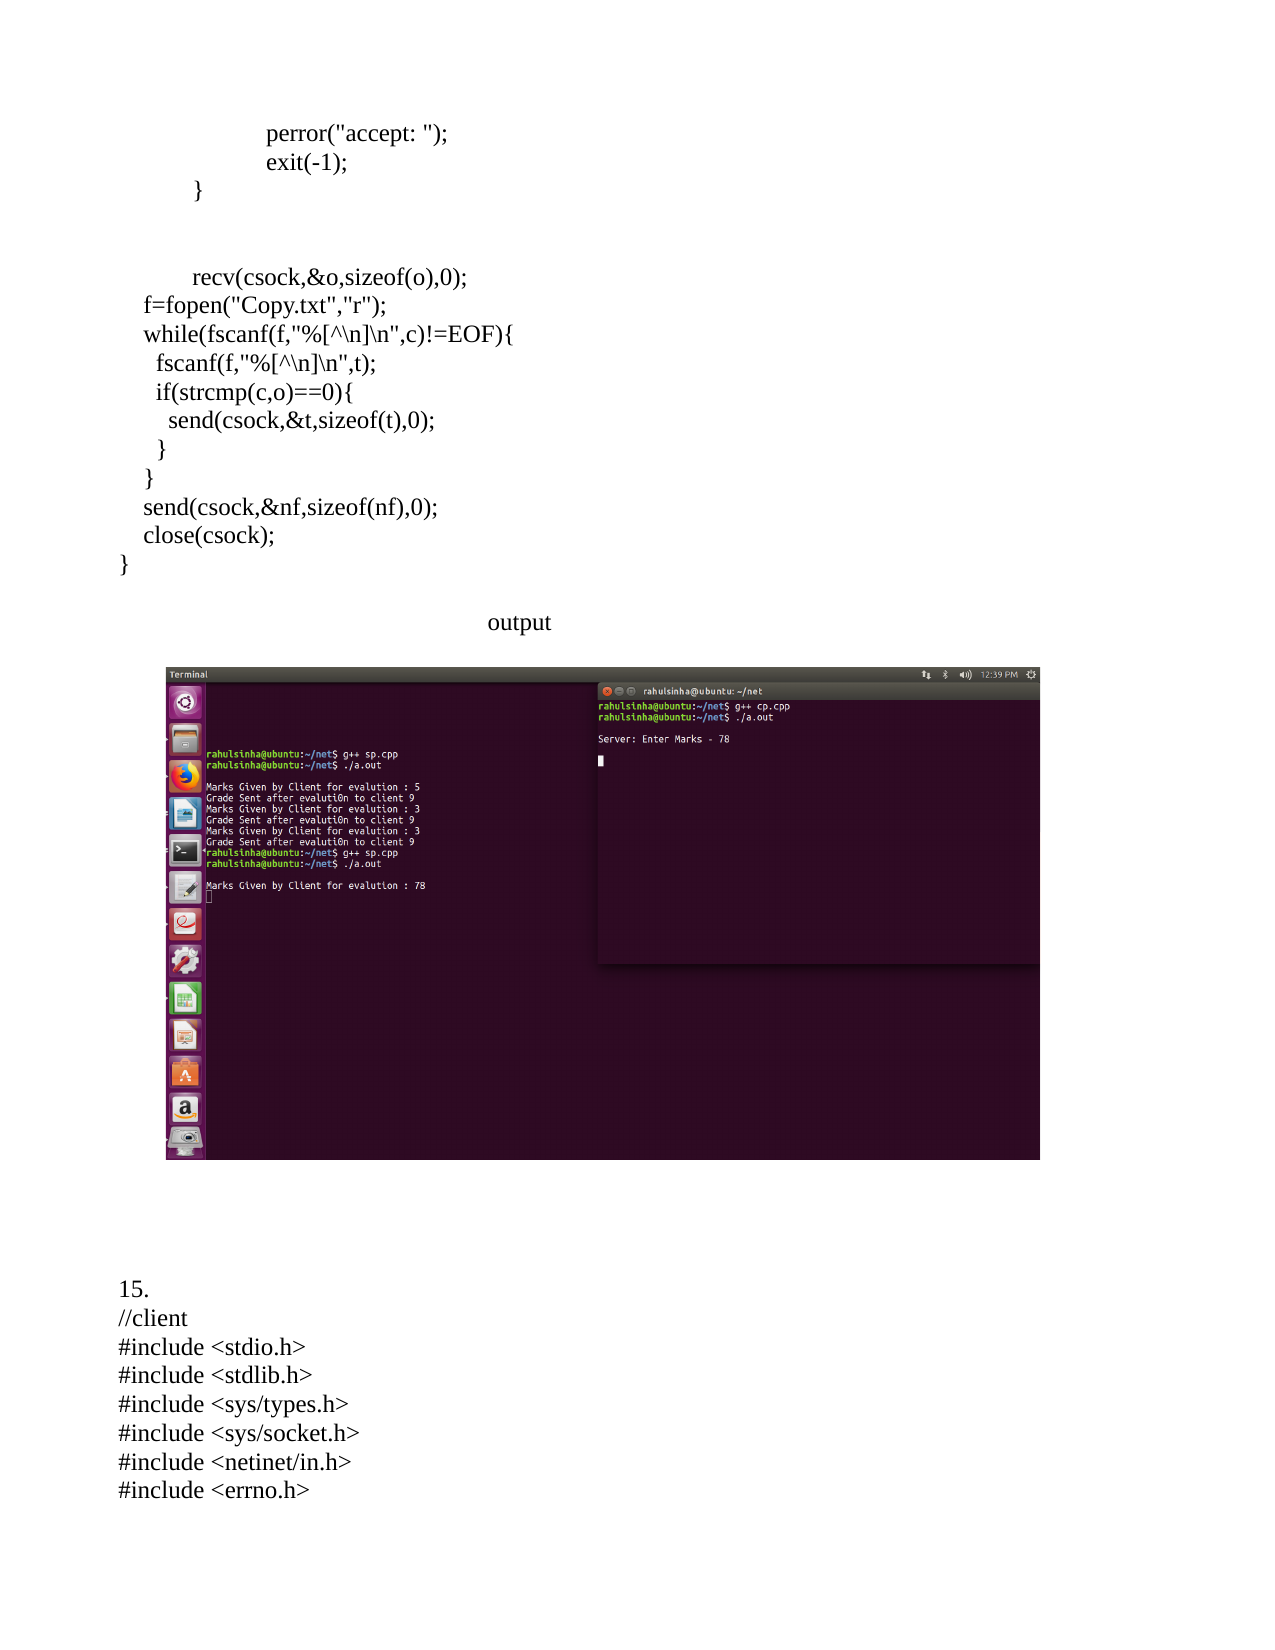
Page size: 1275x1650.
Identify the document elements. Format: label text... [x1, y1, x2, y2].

text #include <stdio.h> [118, 1332, 1157, 1360]
text send(csock,&nf,sizeof(nf),0); [118, 492, 1157, 521]
text } [118, 549, 1157, 578]
text fscanf(f,"%[^\n]\n",t); [118, 348, 1157, 377]
text while(fscanf(f,"%[^\n]\n",c)!=EOF){ [118, 319, 1157, 348]
text #include <sys/types.h> [118, 1389, 1157, 1418]
text 15. [118, 1274, 1157, 1303]
text if(strcmp(c,o)==0){ [118, 377, 1157, 406]
text #include <netinet/in.h> [118, 1447, 1157, 1475]
text #include <sys/socket.h> [118, 1418, 1157, 1447]
text //client [118, 1303, 1157, 1332]
text perror("accept: "); [118, 118, 1157, 147]
text close(csock); [118, 521, 1157, 549]
text recv(csock,&o,sizeof(o),0); [118, 262, 1157, 291]
text } [118, 176, 1157, 204]
text exit(-1); [118, 147, 1157, 176]
picture [165, 667, 1041, 1160]
text output [118, 607, 1157, 636]
text } [118, 463, 1157, 492]
text } [118, 434, 1157, 463]
text f=fopen("Copy.txt","r"); [118, 291, 1157, 319]
text #include <errno.h> [118, 1475, 1157, 1504]
text #include <stdlib.h> [118, 1360, 1157, 1389]
text send(csock,&t,sizeof(t),0); [118, 406, 1157, 434]
